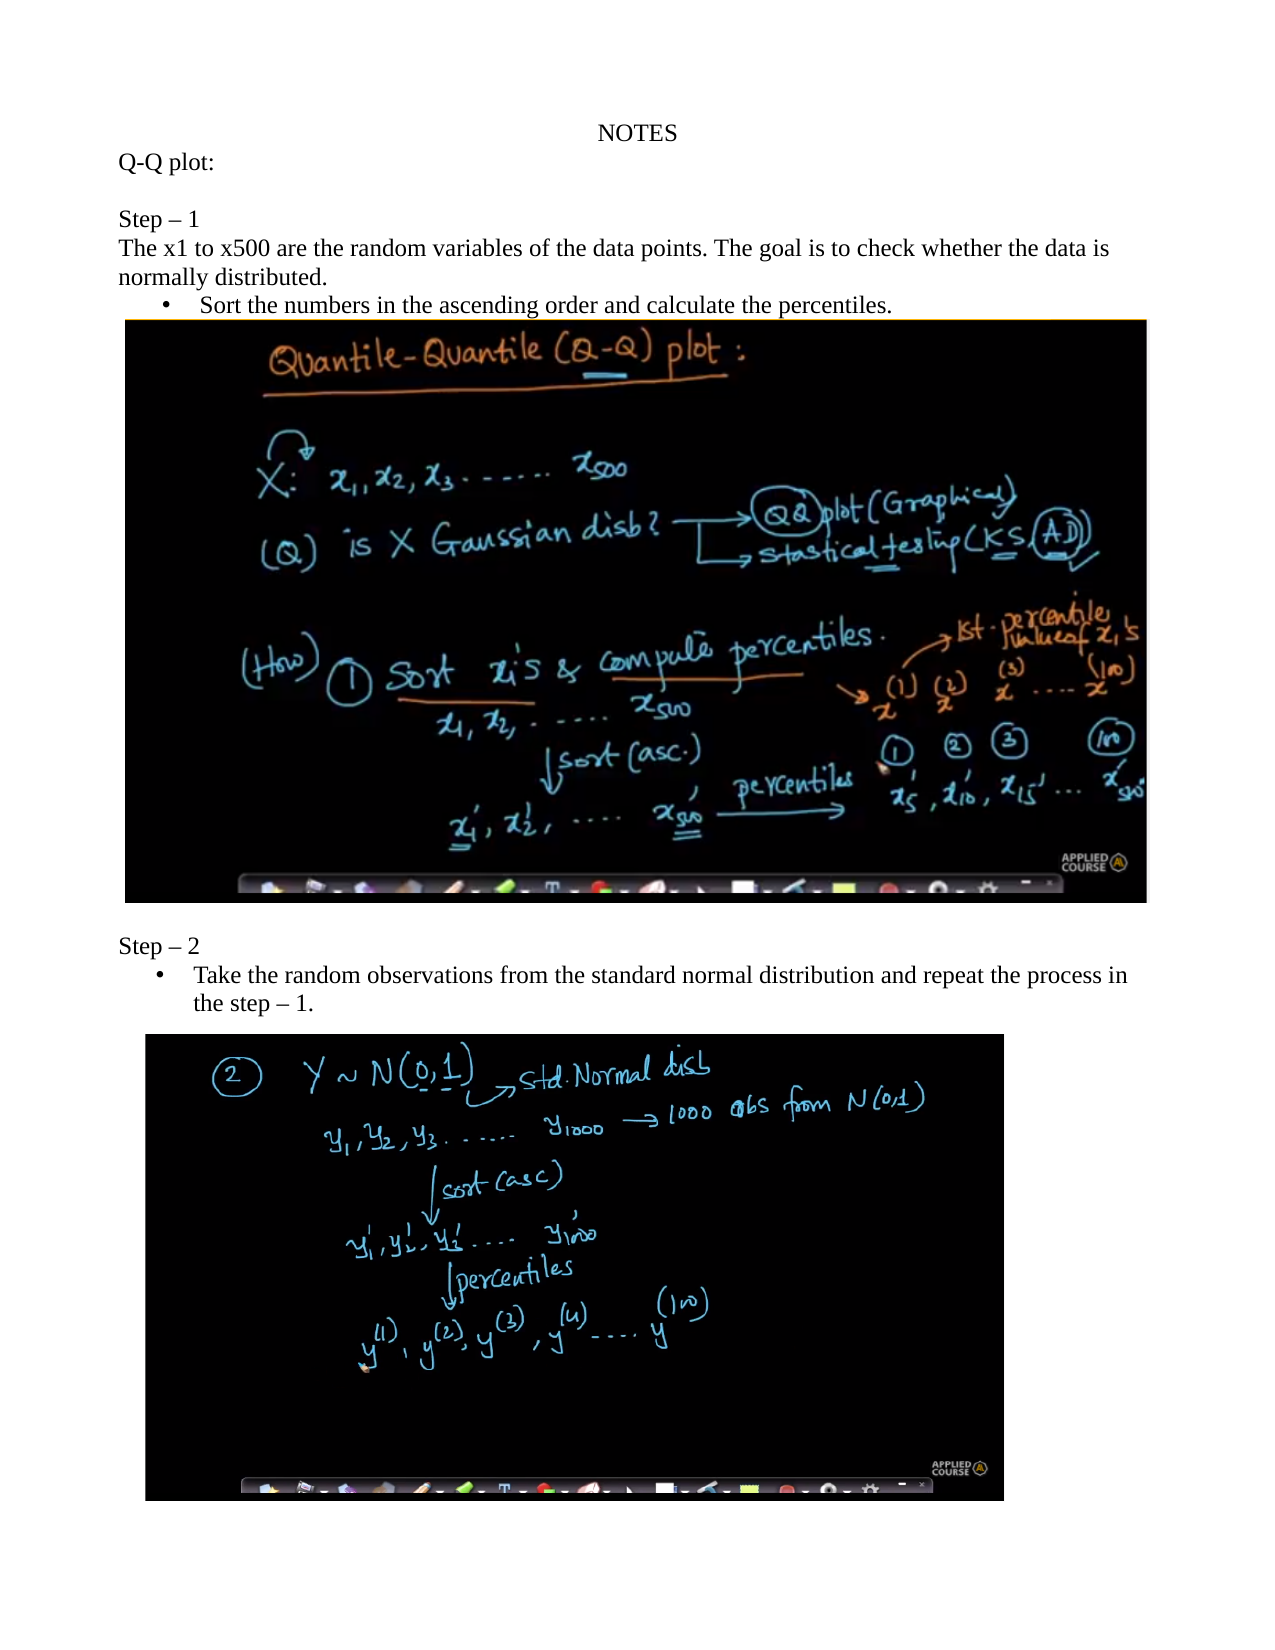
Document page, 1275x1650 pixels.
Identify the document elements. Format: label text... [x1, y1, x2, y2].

text NOTES [118, 118, 1157, 147]
text Step – 2 [118, 931, 1157, 960]
picture [145, 1034, 1005, 1502]
text The x1 to x500 are the random variables of the data points. The goal is to check whether the data is normally distributed. [118, 233, 1157, 291]
text Step – 1 [118, 204, 1157, 233]
text Q-Q plot: [118, 147, 1157, 176]
list Sort the numbers in the ascending order and calculate the percentiles. [162, 291, 1157, 319]
picture [125, 319, 1150, 903]
list Take the random observations from the standard normal distribution and repeat the process in the step – 1. [156, 960, 1157, 1017]
